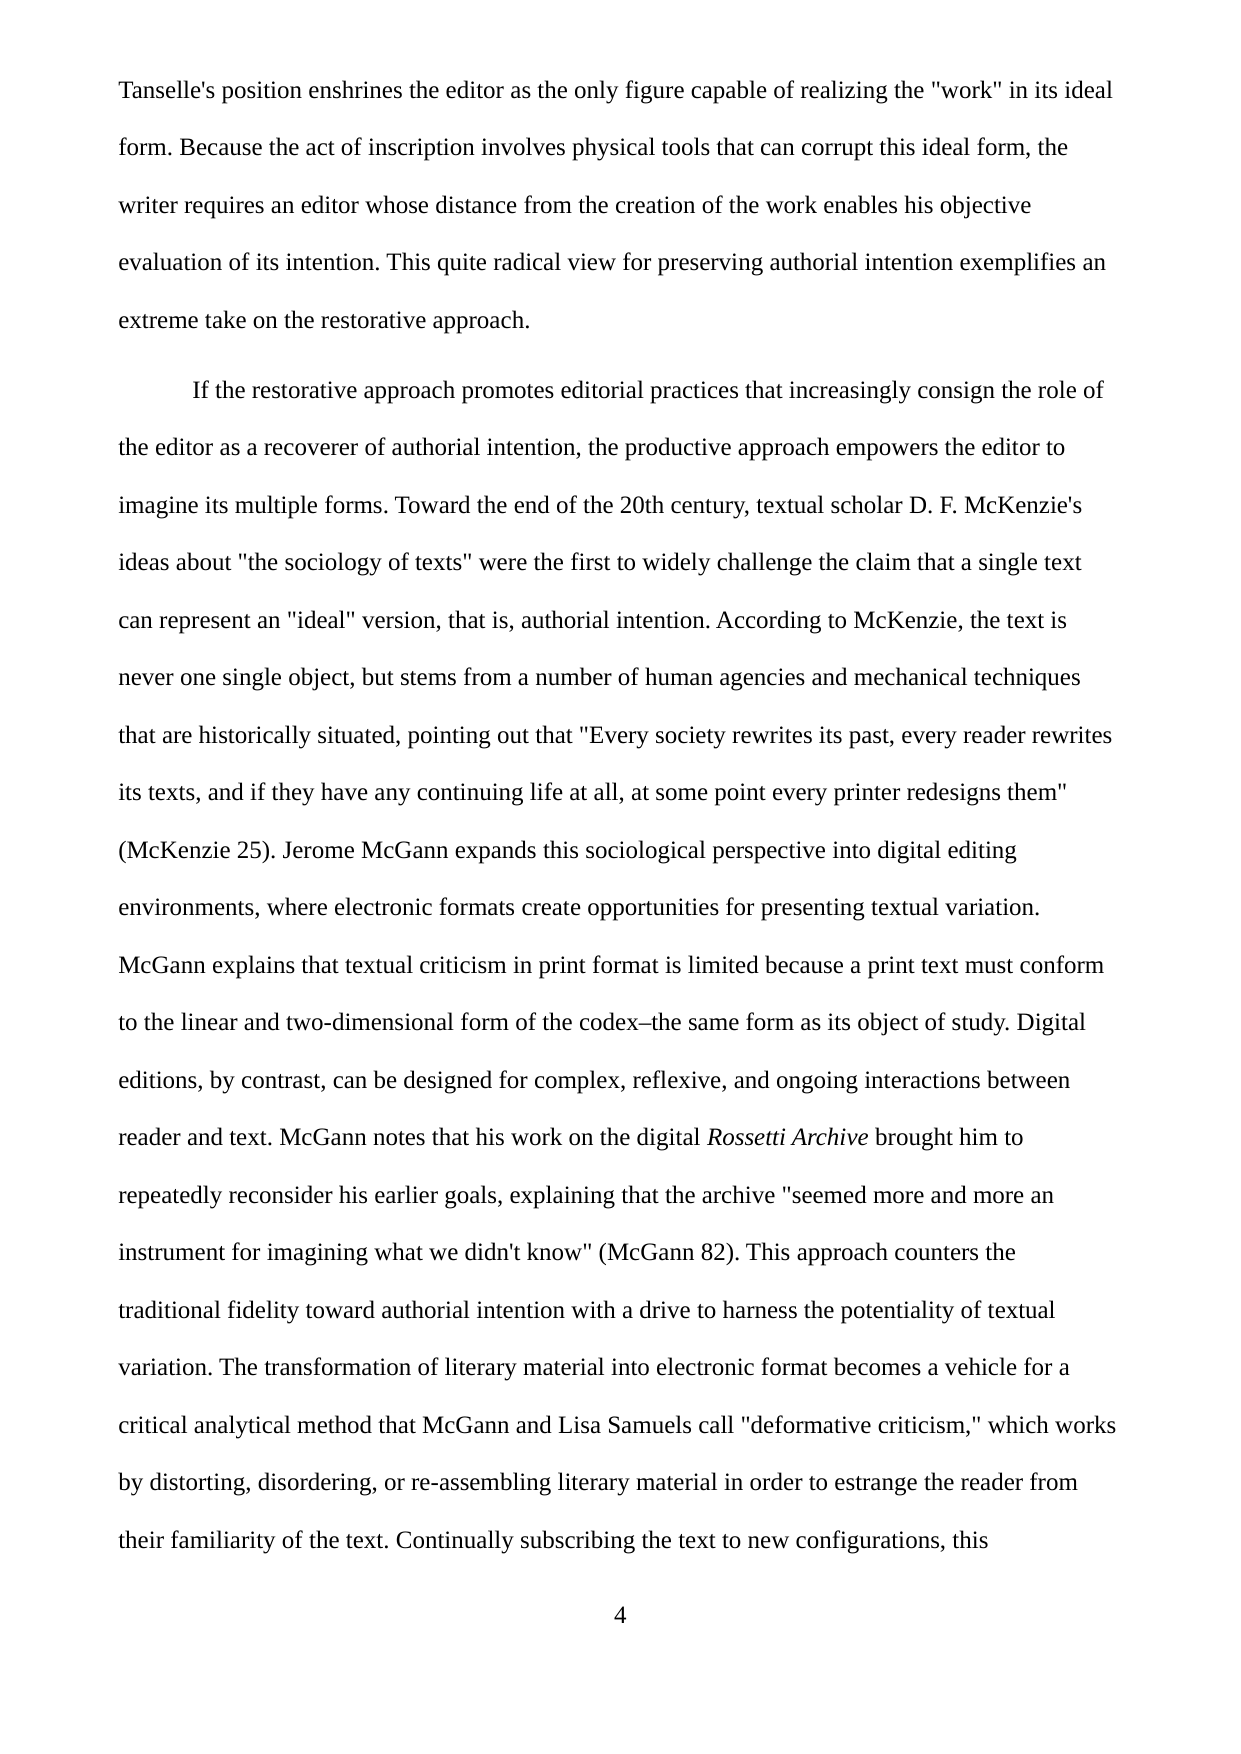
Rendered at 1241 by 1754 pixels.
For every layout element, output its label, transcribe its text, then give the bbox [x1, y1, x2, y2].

text Tanselle's position enshrines the editor as the only figure capable of realizing the "work" in its ideal form. Because the act of inscription involves physical tools that can corrupt this ideal form, the writer requires an editor whose distance from the creation of the work enables his objective evaluation of its intention. This quite radical view for preserving authorial intention exemplifies an extreme take on the restorative approach. [118, 75, 1122, 334]
text If the restorative approach promotes editorial practices that increasingly consign the role of the editor as a recoverer of authorial intention, the productive approach empowers the editor to imagine its multiple forms. Toward the end of the 20th century, textual scholar D. F. McKenzie's ideas about "the sociology of texts" were the first to widely challenge the claim that a single text can represent an "ideal" version, that is, authorial intention. According to McKenzie, the text is never one single object, but stems from a number of human agencies and mechanical techniques that are historically situated, pointing out that "Every society rewrites its past, every reader rewrites its texts, and if they have any continuing life at all, at some point every printer redesigns them" (McKenzie 25). Jerome McGann expands this sociological perspective into digital editing environments, where electronic formats create opportunities for presenting textual variation. McGann explains that textual criticism in print format is limited because a print text must conform to the linear and two-dimensional form of the codex–the same form as its object of study. Digital editions, by contrast, can be designed for complex, reflexive, and ongoing interactions between reader and text. McGann notes that his work on the digital Rossetti Archive brought him to repeatedly reconsider his earlier goals, explaining that the archive "seemed more and more an instrument for imagining what we didn't know" (McGann 82). This approach counters the traditional fidelity toward authorial intention with a drive to harness the potentiality of textual variation. The transformation of literary material into electronic format becomes a vehicle for a critical analytical method that McGann and Lisa Samuels call "deformative criticism," which works by distorting, disordering, or re-assembling literary material in order to estrange the reader from their familiarity of the text. Continually subscribing the text to new configurations, this [118, 375, 1122, 1554]
